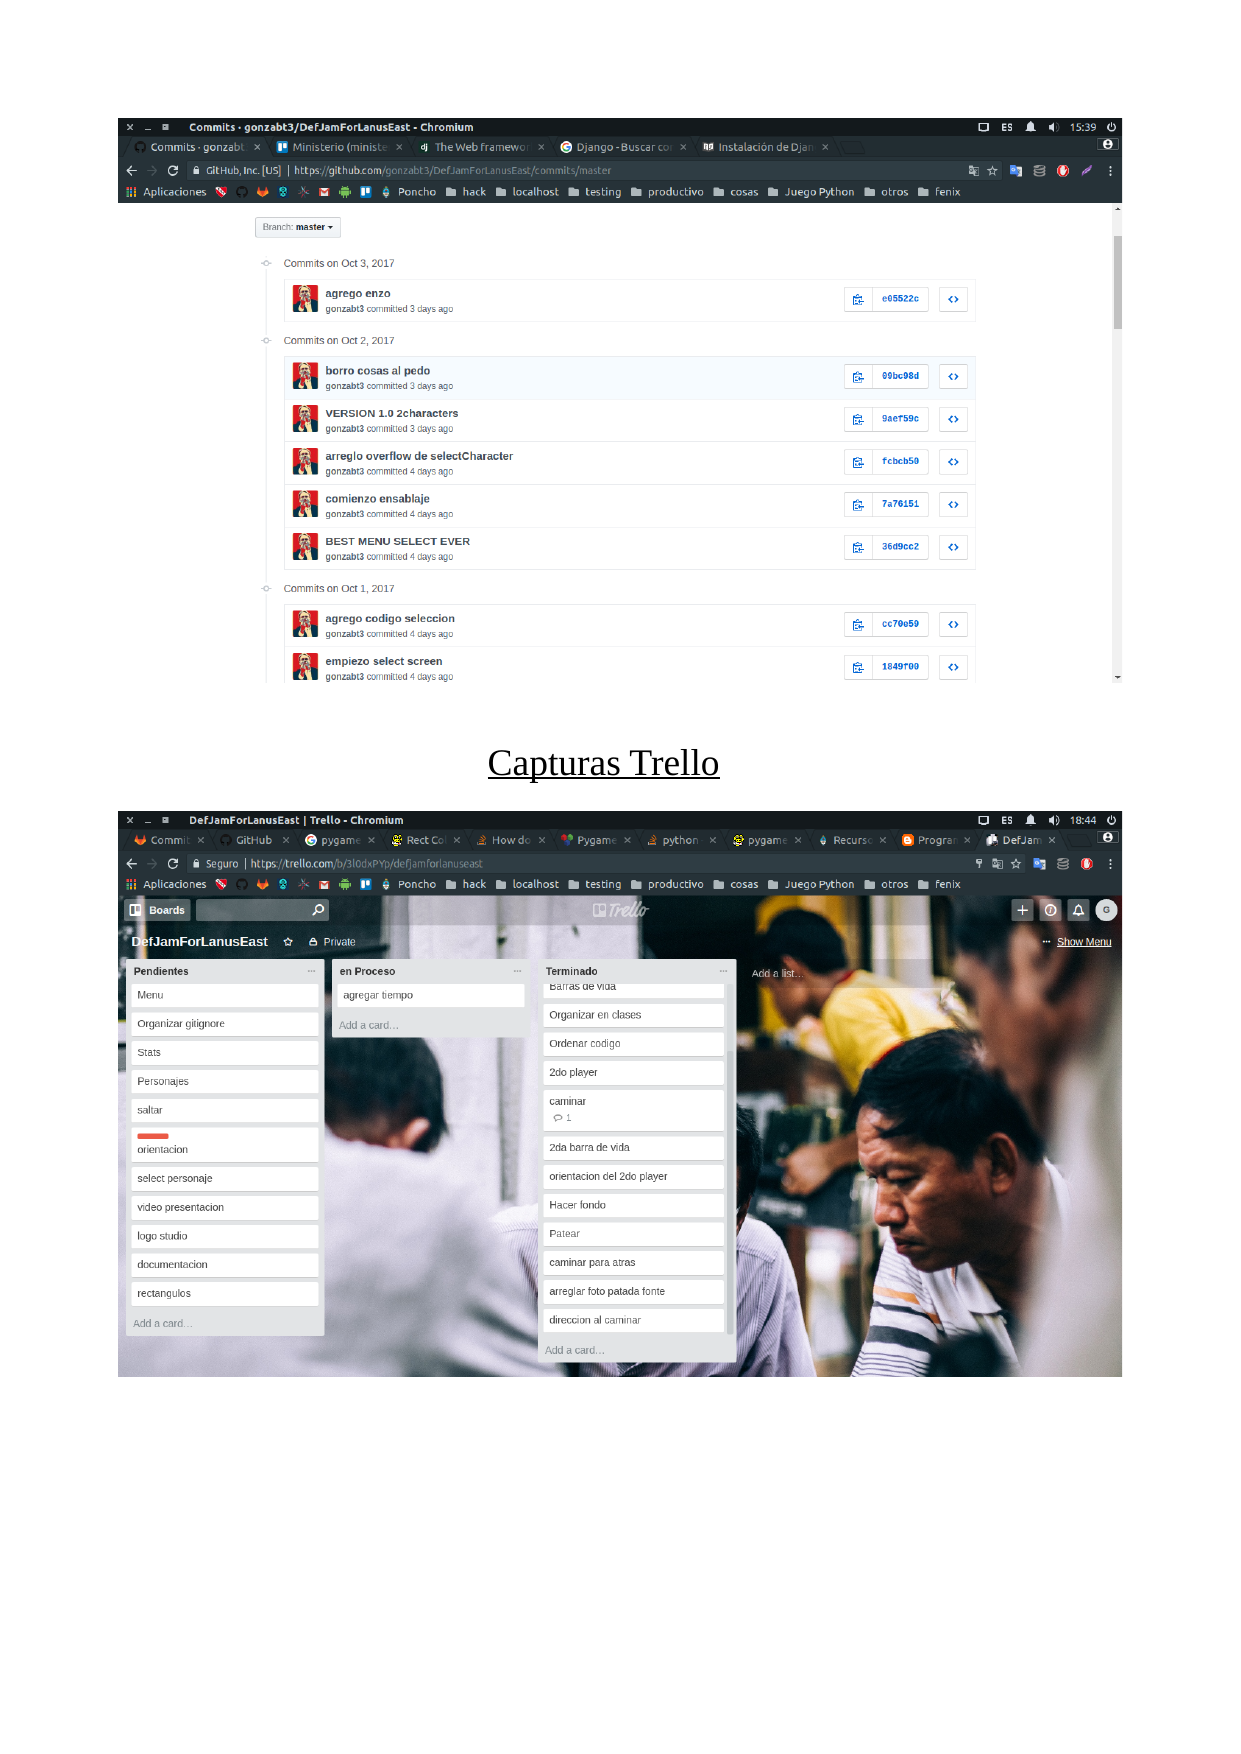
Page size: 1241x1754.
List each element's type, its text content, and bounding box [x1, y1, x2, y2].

text Capturas Trello [118, 740, 1122, 783]
picture [118, 118, 1123, 683]
picture [118, 811, 1123, 1377]
